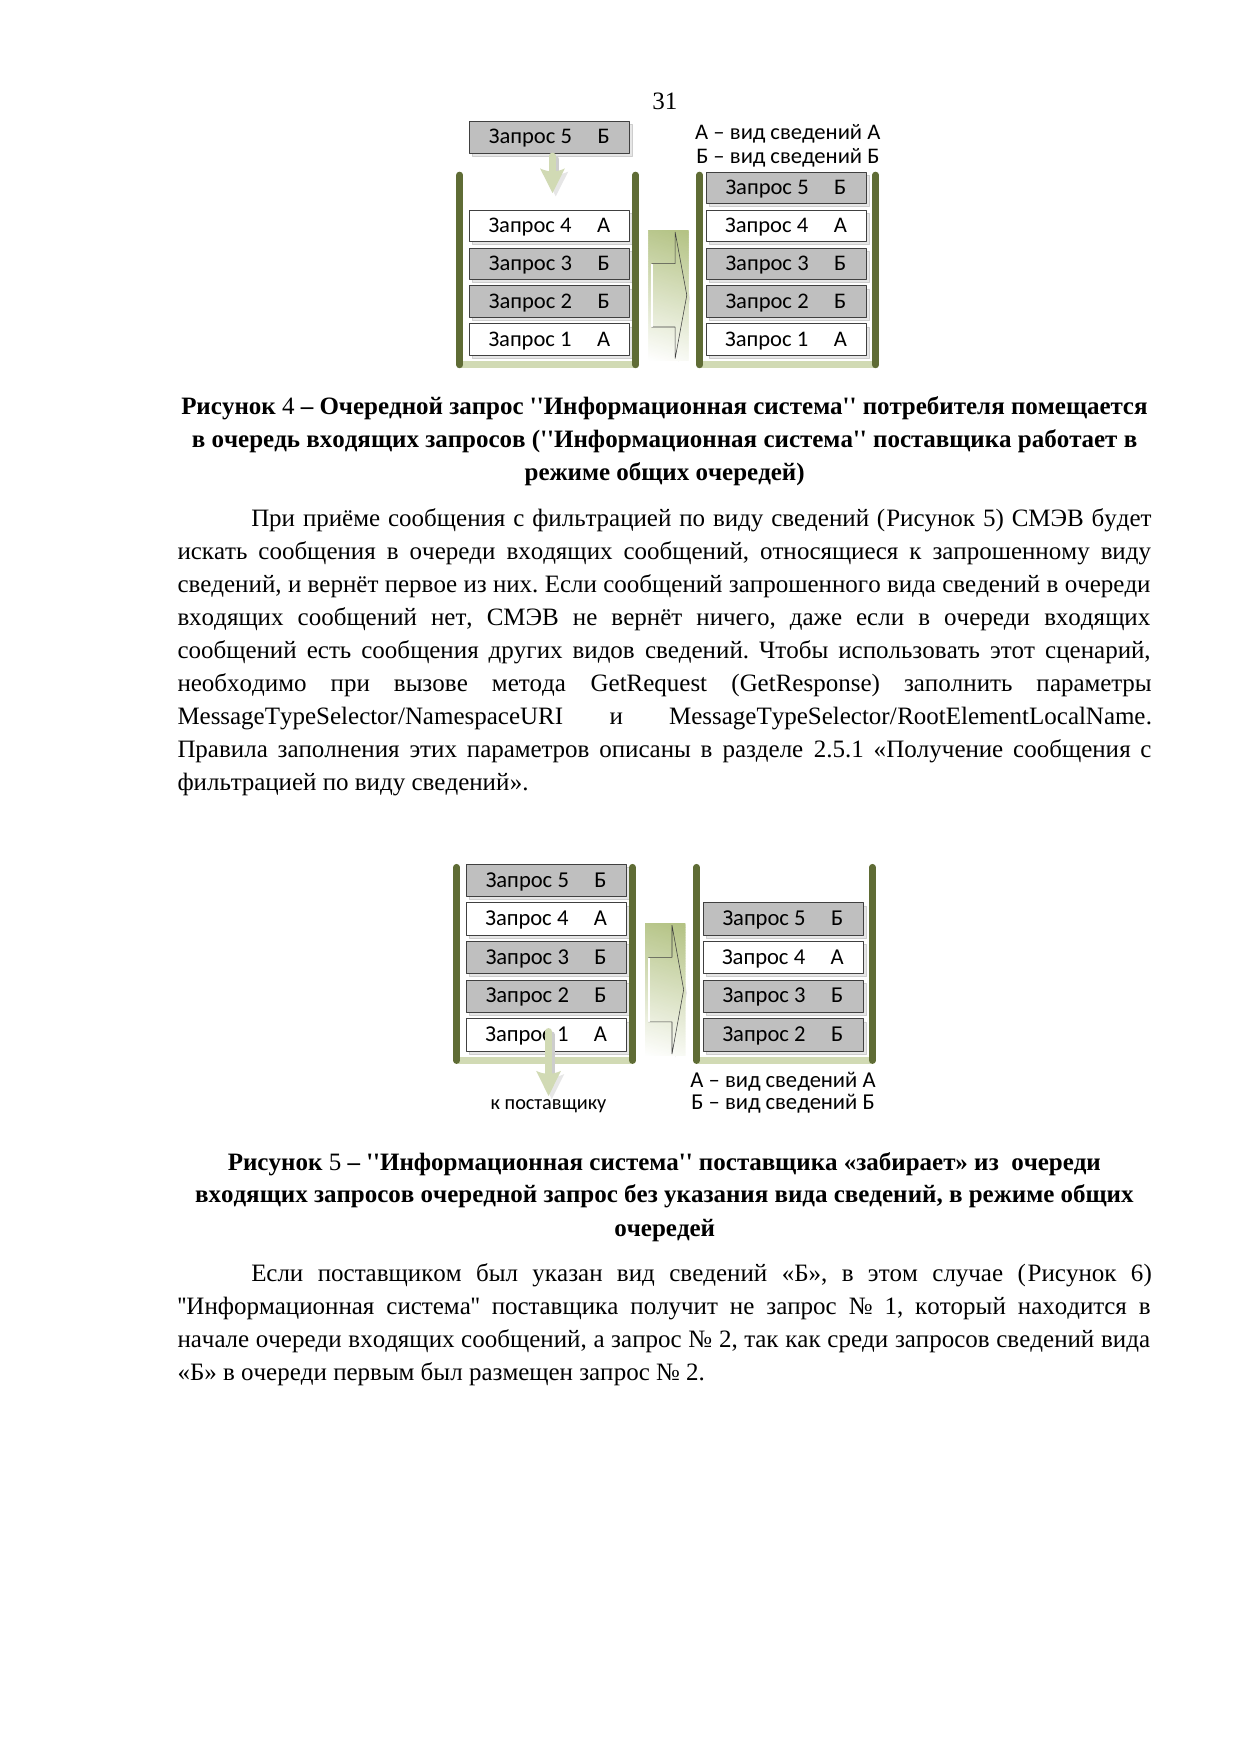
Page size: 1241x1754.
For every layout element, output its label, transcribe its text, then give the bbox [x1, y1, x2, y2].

text Рисунок 4 – Очередной запрос ''Информационная система'' потребителя помещается в очередь входящих запросов (''Информационная система'' поставщика работает в режиме общих очередей) [177, 391, 1152, 486]
text Рисунок 5 – ''Информационная система'' поставщика «забирает» из очереди входящих запросов очередной запрос без указания вида сведений, в режиме общих очередей [177, 1147, 1152, 1241]
text Если поставщиком был указан вид сведений «Б», в этом случае (Рисунок 6) ''Информационная система'' поставщика получит не запрос № 1, который находится в начале очереди входящих сообщений, а запрос № 2, так как среди запросов сведений вида «Б» в очереди первым был размещен запрос № 2. [177, 1258, 1152, 1386]
text При приёме сообщения с фильтрацией по виду сведений (Рисунок 55555) СМЭВ будет искать сообщения в очереди входящих сообщений, относящиеся к запрошенному виду сведений, и вернёт первое из них. Если сообщений запрошенного вида сведений в очереди входящих сообщений нет, СМЭВ не вернёт ничего, даже если в очереди входящих сообщений есть сообщения других видов сведений. Чтобы использовать этот сценарий, необходимо при вызове метода GetRequest (GetResponse) заполнить параметры MessageTypeSelector/NamespaceURI и MessageTypeSelector/RootElementLocalName. Правила заполнения этих параметров описаны в разделе 2.5.1 «Получение сообщения с фильтрацией по виду сведений». [177, 503, 1152, 796]
